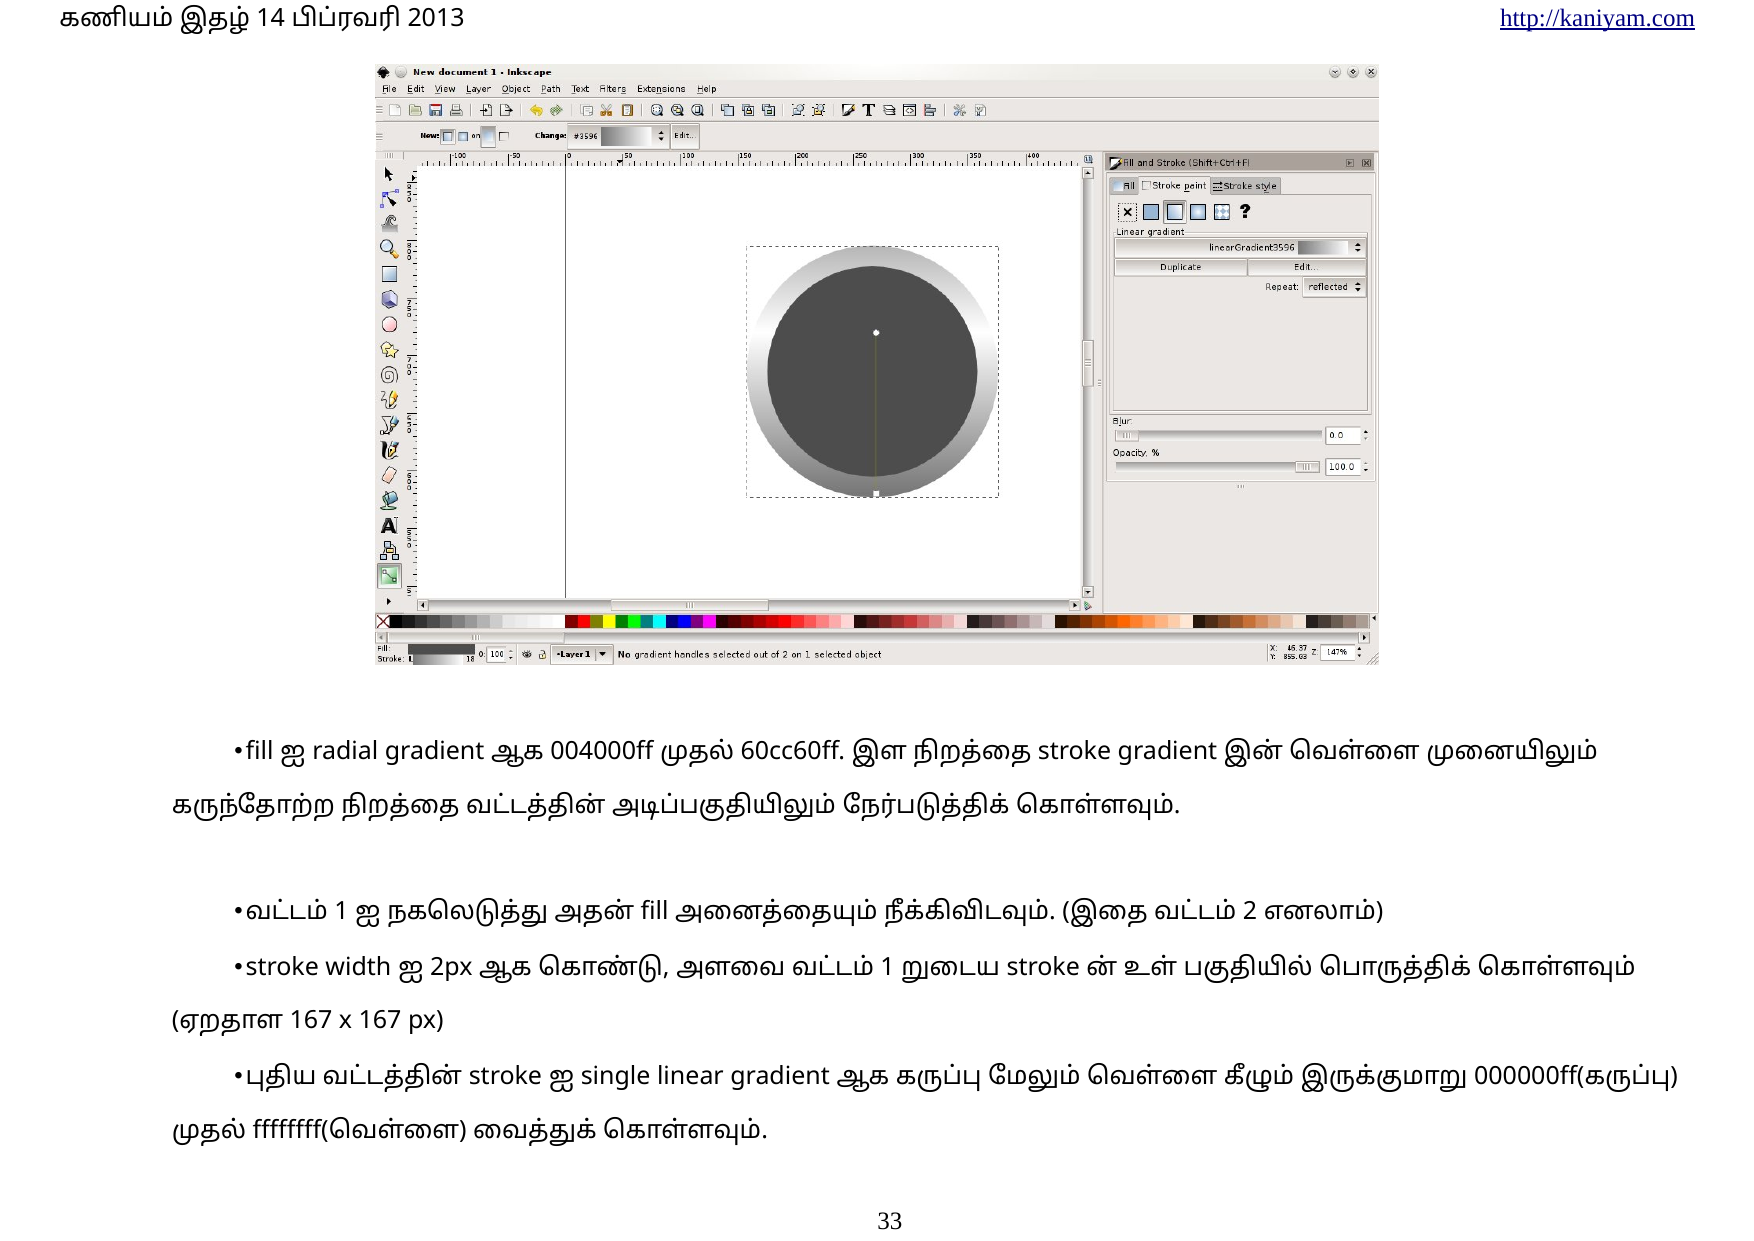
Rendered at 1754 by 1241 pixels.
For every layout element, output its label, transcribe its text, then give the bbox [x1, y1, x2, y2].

list stroke width ஐ 2px ஆக கொண்டு, அளவை வட்டம் 1 றுடைய stroke ன் உள் பகுதியில் பொருத்திக் கொள்ளவும் (ஏறதாள 167 x 167 px) [172, 948, 1695, 1039]
list fill ஐ radial gradient ஆக 004000ff முதல் 60cc60ff. இள நிறத்தை stroke gradient இன் வெள்ளை முனையிலும் கருந்தோற்ற நிறத்தை வட்டத்தின் அடிப்பகுதியிலும் நேர்படுத்திக் கொள்ளவும். [172, 732, 1695, 823]
list வட்டம் 1 ஐ நகலெடுத்து அதன் fill அனைத்தையும் நீக்கிவிடவும். (இதை வட்டம் 2 எனலாம்) [172, 893, 1695, 930]
list புதிய வட்டத்தின் stroke ஐ single linear gradient ஆக கருப்பு மேலும் வெள்ளை கீழும் இருக்குமாறு 000000ff(கருப்பு) முதல் ffffffff(வெள்ளை) வைத்துக் கொள்ளவும். [172, 1057, 1695, 1148]
picture [375, 64, 1379, 665]
